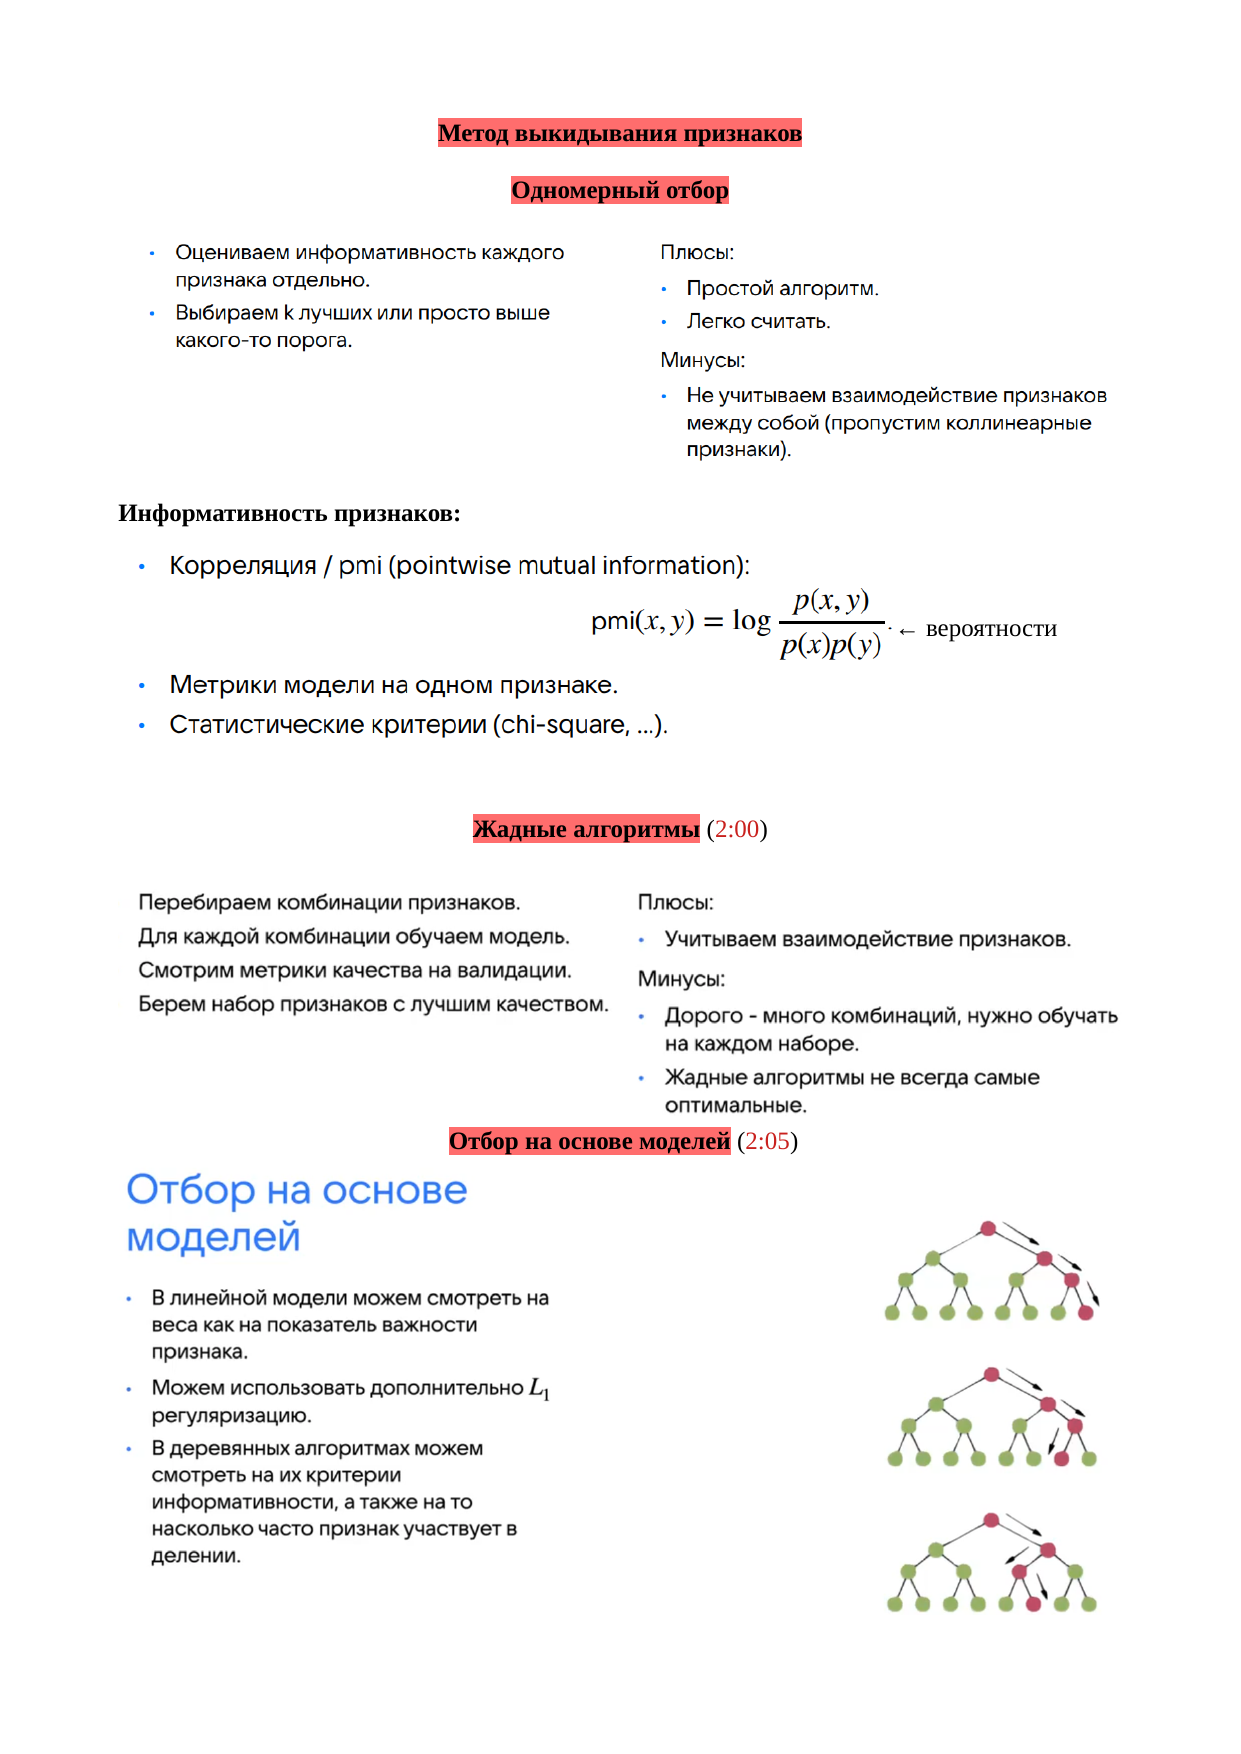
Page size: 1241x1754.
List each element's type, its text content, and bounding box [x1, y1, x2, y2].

picture [118, 237, 1123, 469]
text Одномерный отбор [118, 176, 1122, 204]
text Отбор на основе моделей (2:05) [118, 1127, 1122, 1155]
text Информативность признаков: [118, 498, 1122, 527]
text Метод выкидывания признаков [118, 118, 1122, 147]
picture [129, 539, 895, 754]
picture [107, 1166, 1112, 1615]
picture [118, 871, 1123, 1127]
text ← вероятности [895, 613, 1122, 642]
text Жадные алгоритмы (2:00) [118, 814, 1122, 843]
text [118, 613, 129, 642]
